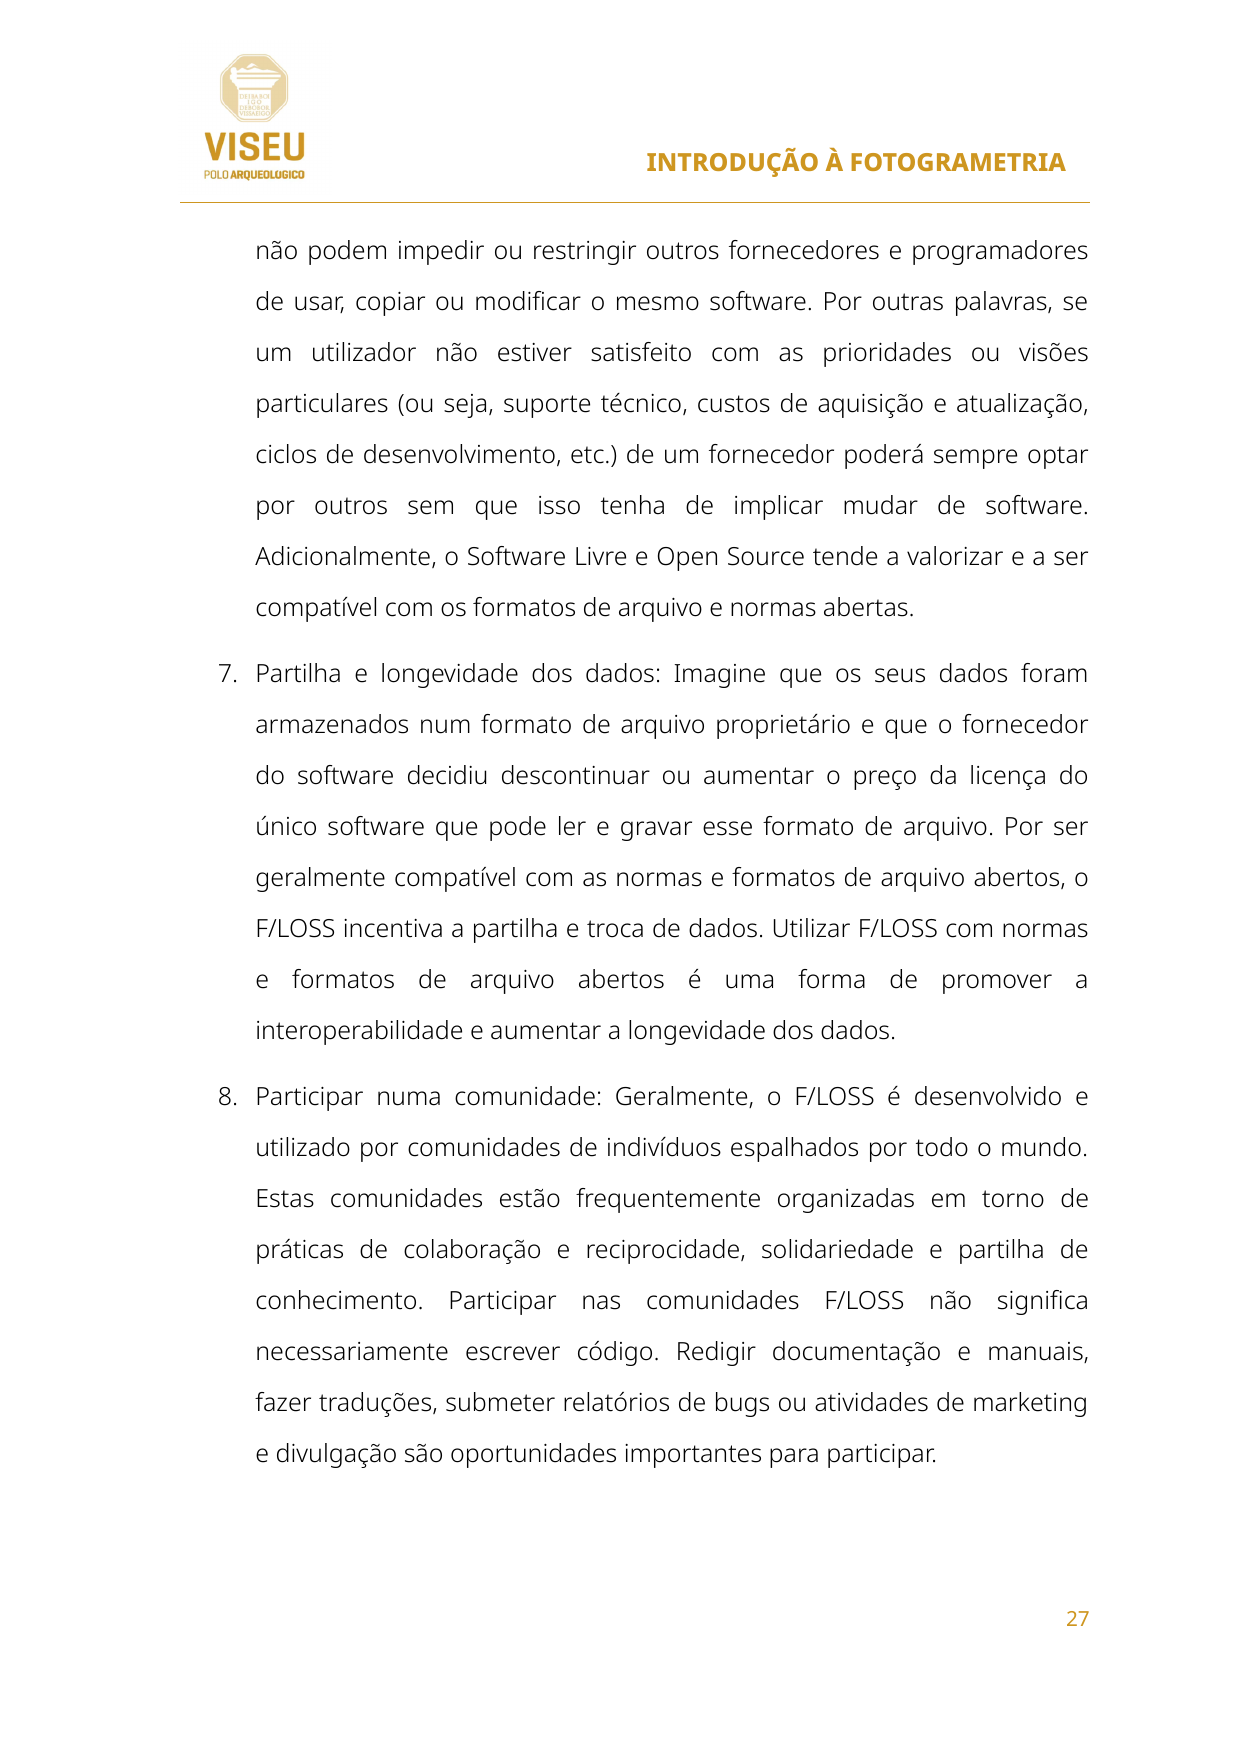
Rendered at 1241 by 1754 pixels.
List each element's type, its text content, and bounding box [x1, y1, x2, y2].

list Participar numa comunidade: Geralmente, o F/LOSS é desenvolvido e utilizado por comunidades de indivíduos espalhados por todo o mundo. Estas comunidades estão frequentemente organizadas em torno de práticas de colaboração e reciprocidade, solidariedade e partilha de conhecimento. Participar nas comunidades F/LOSS não significa necessariamente escrever código. Redigir documentação e manuais, fazer traduções, submeter relatórios de bugs ou atividades de marketing e divulgação são oportunidades importantes para participar. [218, 1078, 1090, 1469]
list Partilha e longevidade dos dados: Imagine que os seus dados foram armazenados num formato de arquivo proprietário e que o fornecedor do software decidiu descontinuar ou aumentar o preço da licença do único software que pode ler e gravar esse formato de arquivo. Por ser geralmente compatível com as normas e formatos de arquivo abertos, o F/LOSS incentiva a partilha e troca de dados. Utilizar F/LOSS com normas e formatos de arquivo abertos é uma forma de promover a interoperabilidade e aumentar a longevidade dos dados. [218, 655, 1090, 1047]
list não podem impedir ou restringir outros fornecedores e programadores de usar, copiar ou modificar o mesmo software. Por outras palavras, se um utilizador não estiver satisfeito com as prioridades ou visões particulares (ou seja, suporte técnico, custos de aquisição e atualização, ciclos de desenvolvimento, etc.) de um fornecedor poderá sempre optar por outros sem que isso tenha de implicar mudar de software. Adicionalmente, o Software Livre e Open Source tende a valorizar e a ser compatível com os formatos de arquivo e normas abertas. [218, 232, 1090, 624]
